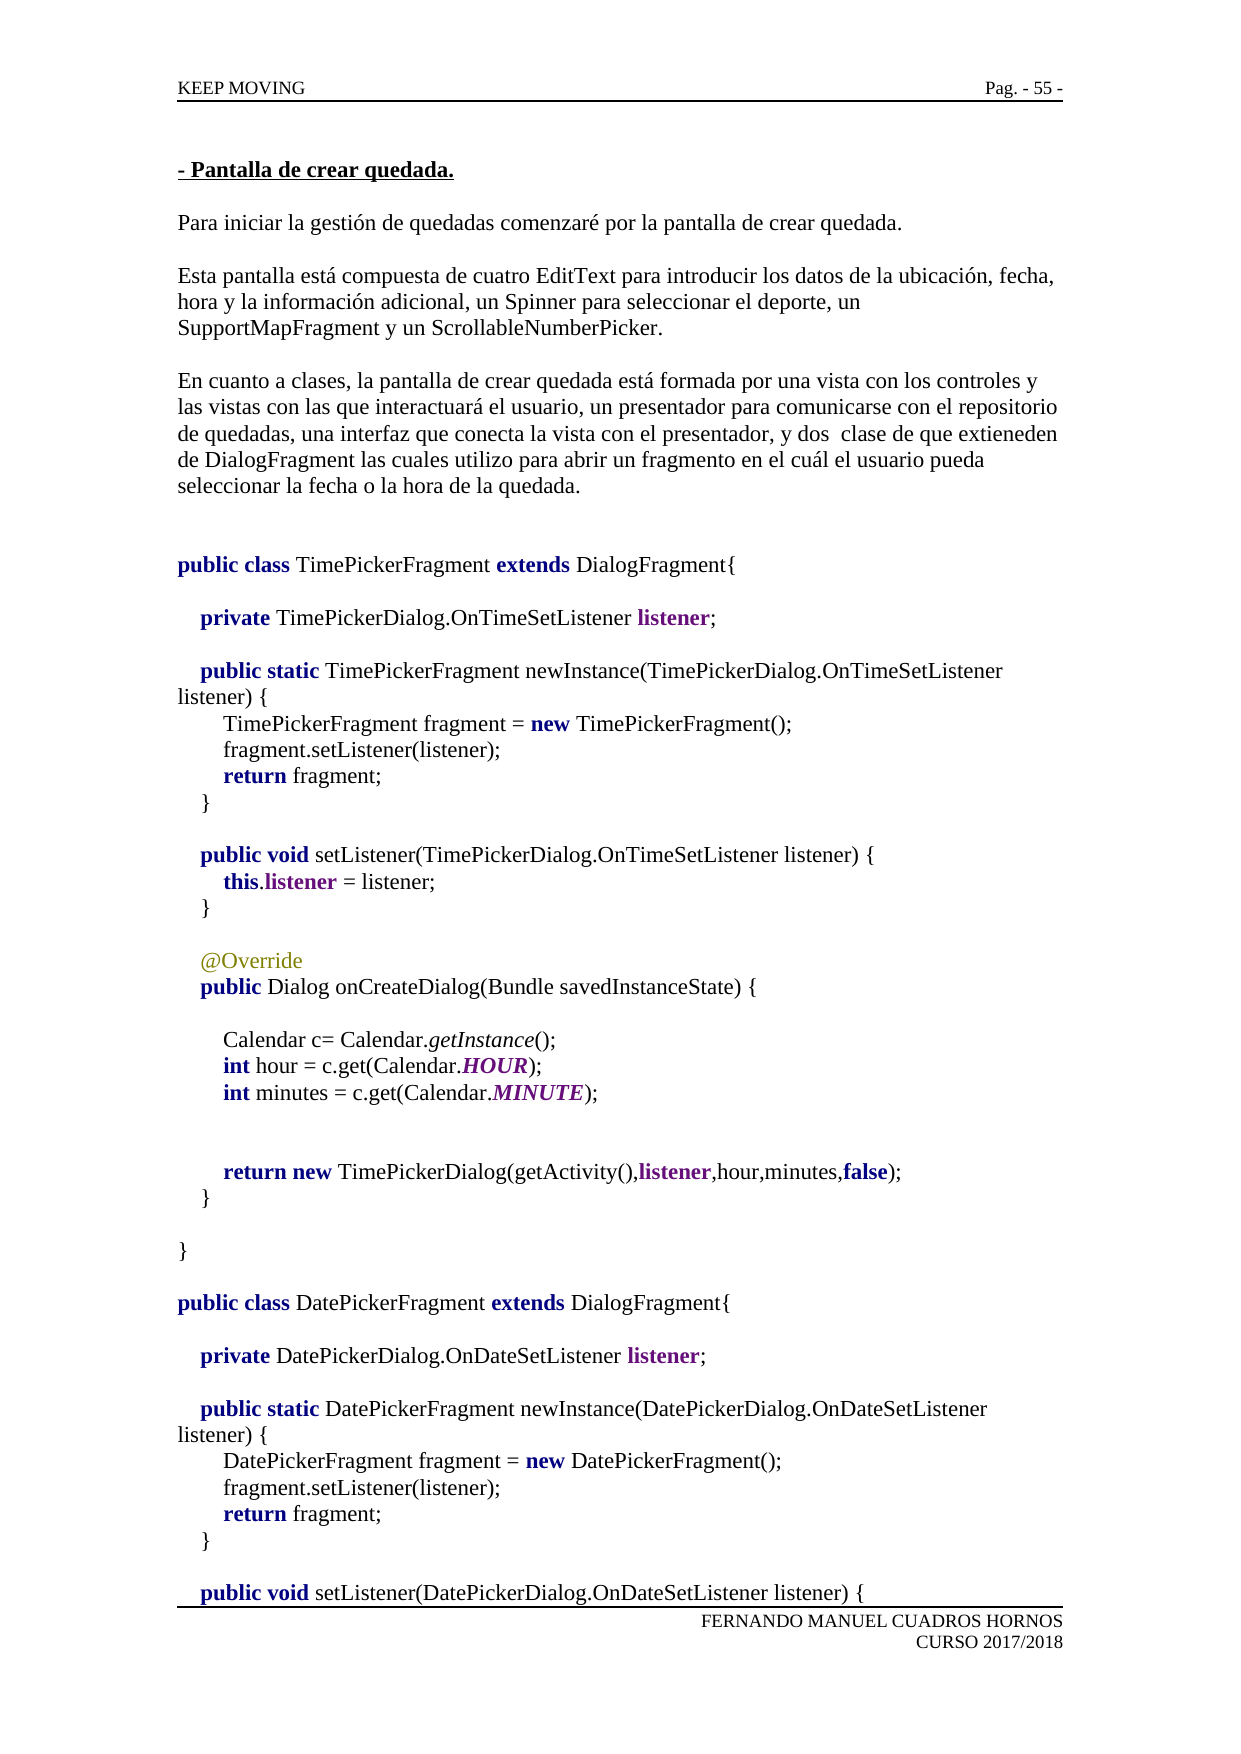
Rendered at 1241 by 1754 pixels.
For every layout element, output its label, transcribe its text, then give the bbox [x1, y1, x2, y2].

text Para iniciar la gestión de quedadas comenzaré por la pantalla de crear quedada. [177, 209, 1063, 235]
text public class TimePickerFragment extends DialogFragment{ private TimePickerDialog.OnTimeSetListener listener; public static TimePickerFragment newInstance(TimePickerDialog.OnTimeSetListener listener) { TimePickerFragment fragment = new TimePickerFragment(); fragment.setListener(listener); return fragment; } public void setListener(TimePickerDialog.OnTimeSetListener listener) { this.listener = listener; } @Override public Dialog onCreateDialog(Bundle savedInstanceState) { Calendar c= Calendar.getInstance(); int hour = c.get(Calendar.HOUR); int minutes = c.get(Calendar.MINUTE); return new TimePickerDialog(getActivity(),listener,hour,minutes,false); } } [177, 552, 1063, 1263]
text public class DatePickerFragment extends DialogFragment{ private DatePickerDialog.OnDateSetListener listener; public static DatePickerFragment newInstance(DatePickerDialog.OnDateSetListener listener) { DatePickerFragment fragment = new DatePickerFragment(); fragment.setListener(listener); return fragment; } public void setListener(DatePickerDialog.OnDateSetListener listener) { [177, 1289, 1063, 1606]
text En cuanto a clases, la pantalla de crear quedada está formada por una vista con los controles y las vistas con las que interactuará el usuario, un presentador para comunicarse con el repositorio de quedadas, una interfaz que conecta la vista con el presentador, y dos clase de que extieneden de DialogFragment las cuales utilizo para abrir un fragmento en el cuál el usuario pueda seleccionar la fecha o la hora de la quedada. [177, 367, 1063, 499]
text - Pantalla de crear quedada. [177, 156, 1063, 183]
text Esta pantalla está compuesta de cuatro EditText para introducir los datos de la ubicación, fecha, hora y la información adicional, un Spinner para seleccionar el deporte, un SupportMapFragment y un ScrollableNumberPicker. [177, 262, 1063, 341]
